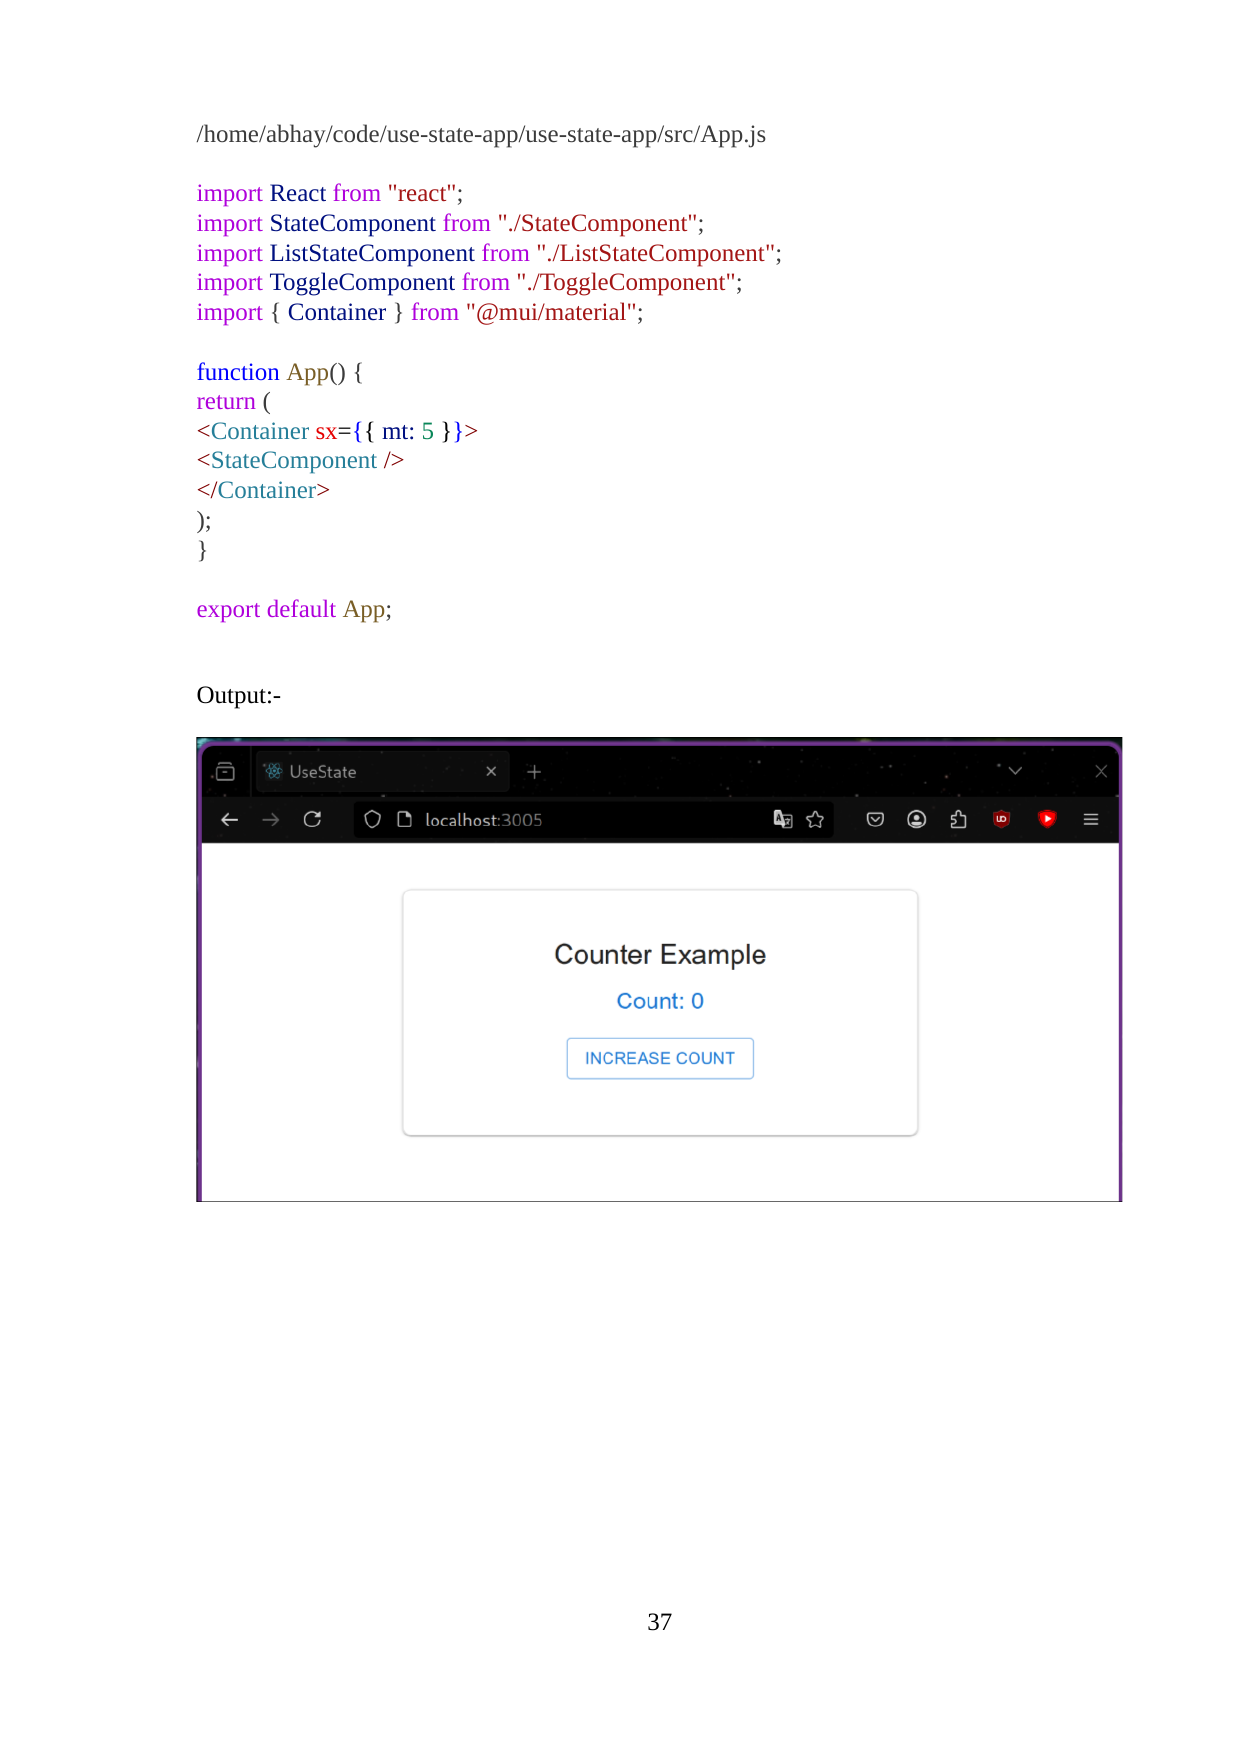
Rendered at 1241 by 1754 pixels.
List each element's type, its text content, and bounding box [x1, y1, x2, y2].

text import ListStateComponent from "./ListStateComponent"; [196, 237, 1122, 267]
text Output:- [196, 680, 1122, 709]
text export default App; [196, 593, 1122, 623]
text import { Container } from "@mui/material"; [196, 296, 1122, 326]
text <StateComponent /> [196, 445, 1122, 474]
text import StateComponent from "./StateComponent"; [196, 207, 1122, 237]
text </Container> [196, 474, 1122, 504]
text return ( [196, 385, 1122, 415]
text import ToggleComponent from "./ToggleComponent"; [196, 267, 1122, 296]
text function App() { [196, 356, 1122, 385]
text <Container sx={{ mt: 5 }}> [196, 415, 1122, 445]
text } [196, 534, 1122, 563]
picture [196, 737, 1123, 1202]
text /home/abhay/code/use-state-app/use-state-app/src/App.js [196, 118, 1122, 148]
text import React from "react"; [196, 177, 1122, 207]
text ); [196, 504, 1122, 534]
